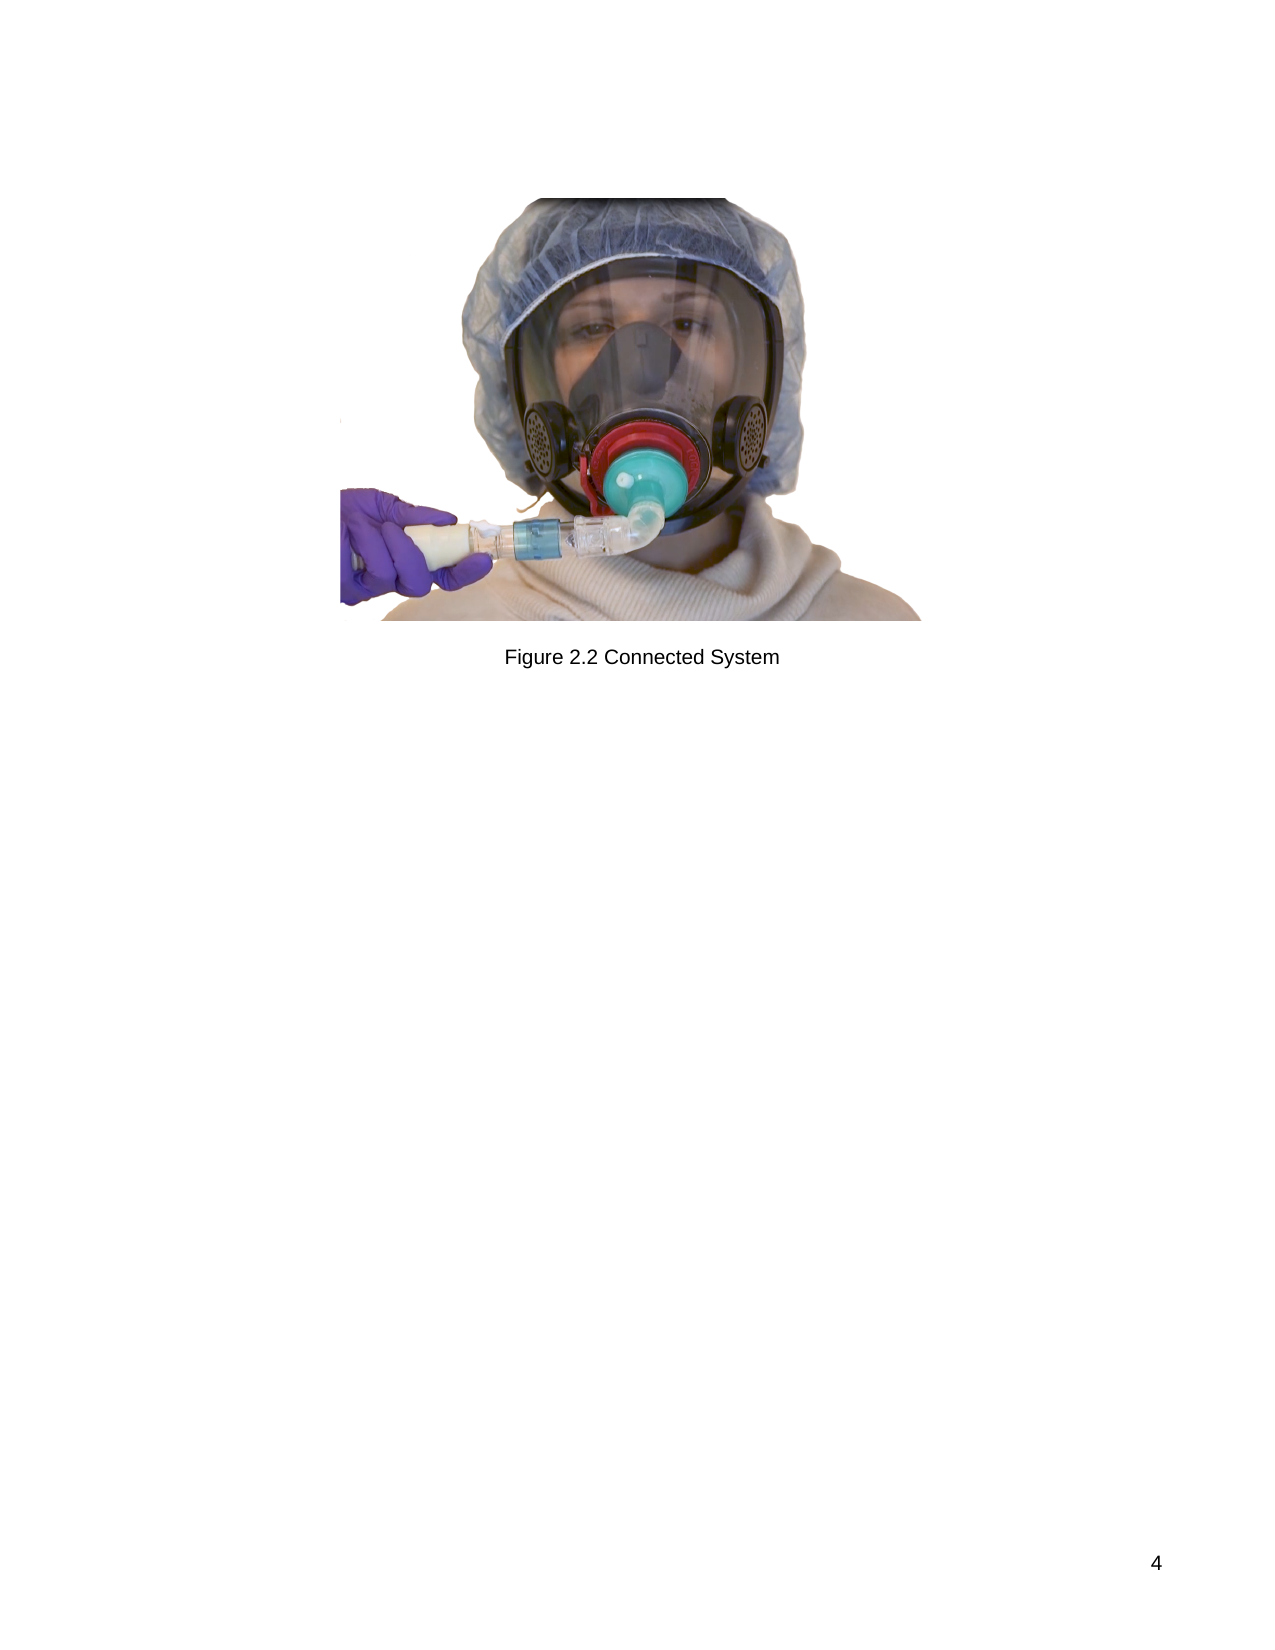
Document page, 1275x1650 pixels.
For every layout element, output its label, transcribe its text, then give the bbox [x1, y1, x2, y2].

text Figure 2.2 Connected System [121, 644, 1162, 668]
picture [340, 198, 944, 621]
